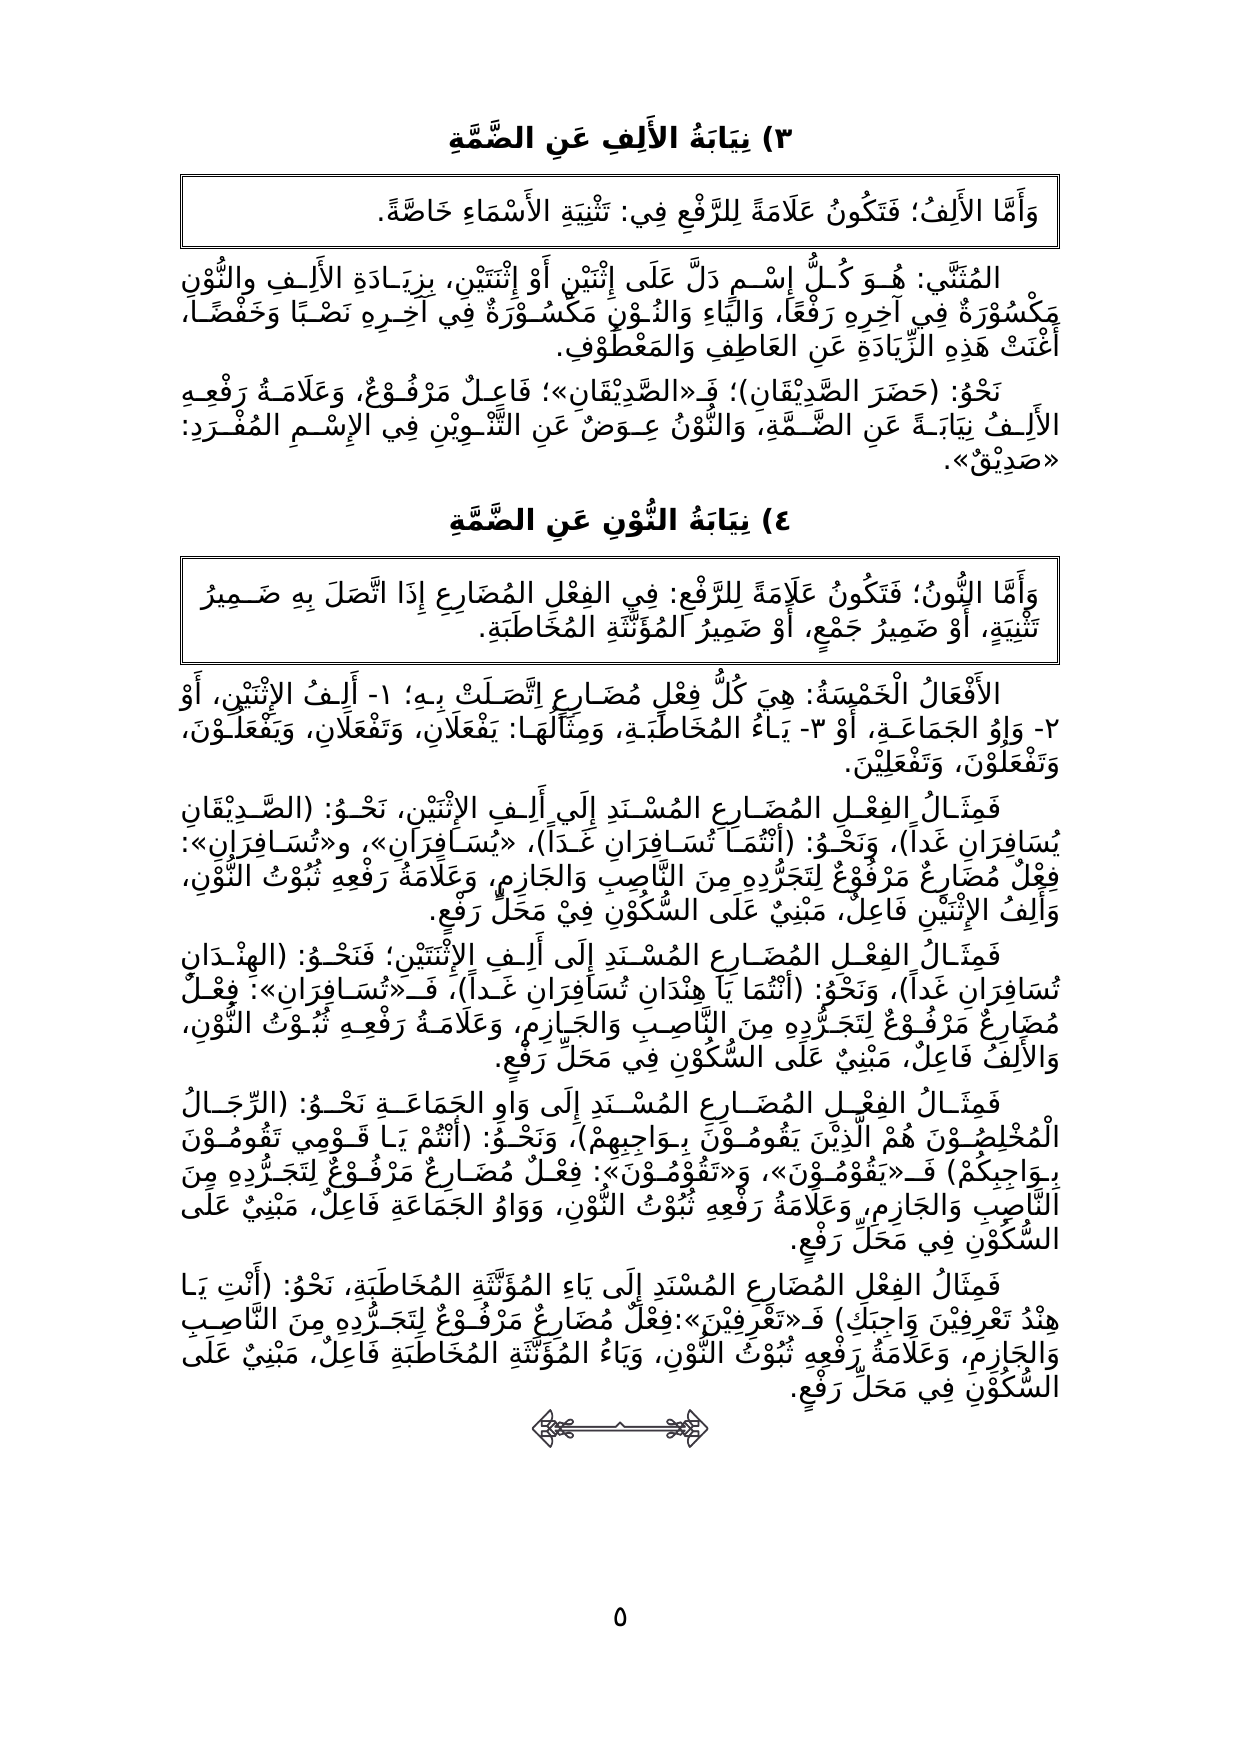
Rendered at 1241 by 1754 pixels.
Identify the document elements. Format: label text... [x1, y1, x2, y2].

text فَمِثَالُ الفِعْلِ المُضَارِعِ المُسْنَدِ إِلَى يَاءِ المُؤَنَّثَةِ المُخَاطَبَةِ، نَحْوُ: (أَنْتِ يَا هِنْدُ تَعْرِفِيْنَ وَاجِبَكِ) فَـ«تَعْرِفِيْنَ»:فِعْلٌ مُضَارِعٌ مَرْفُوْعٌ لِتَجَرُّدِهِ مِنَ النَّاصِبِ وَالجَازِمِ، وَعَلَامَةُ رَفْعِهِ ثُبُوْتُ النُّوْنِ، وَيَاءُ المُؤَنَّثَةِ المُخَاطَبَةِ فَاعِلٌ، مَبْنِيٌ عَلَى السُّكُوْنِ فِي مَحَلِّ رَفْعٍ. [180, 1268, 1060, 1404]
text نَحْوُ: (حَضَرَ الصَّدِيْقَانِ)؛ فَـ«الصَّدِيْقَانِ»؛ فَاعِلٌ مَرْفُوْعٌ، وَعَلَامَةُ رَفْعِهِ الأَلِفُ نِيَابَةً عَنِ الضَّمَّةِ، وَالنُّوْنُ عِوَضٌ عَنِ التَّنْوِيْنِ فِي الإِسْمِ المُفْرَدِ: «صَدِيْقٌ». [180, 375, 1060, 477]
text المُثَنَّي: هُوَ كُلُّ إِسْمٍ دَلَّ عَلَى إِثْنَيْنِ أَوْ إِثْنَتَيْنِ، بِزِيَادَةِ الأَلِفِ والنُّوْنِ مَكْسُوْرَةٌ فِي آخِرِهِ رَفْعًا، وَاليَاءِ وَالنُوْنِ مَكْسُوْرَةٌ فِي آخِرِهِ نَصْبًا وَخَفْضًا، أَغْنَتْ هَذِهِ الزِّيَادَةِ عَنِ العَاطِفِ وَالمَعْطُوْفِ. [180, 261, 1060, 363]
text فَمِثَالُ الفِعْلِ المُضَارِعِ المُسْنَدِ إِلَي أَلِفِ الإِثْنَيْنِ، نَحْوُ: (الصَّدِيْقَانِ يُسَافِرَانِ غَداً)، وَنَحْوُ: (أنْتُمَا تُسَافِرَانِ غَدَاً)، «يُسَافِرَانِ»، و«تُسَافِرَانِ»: فِعْلٌ مُضَارِعٌ مَرْفُوْعٌ لِتَجَرُّدِهِ مِنَ النَّاصِبِ وَالجَازِمِ، وَعَلَامَةُ رَفْعِهِ ثُبُوْتُ النُّوْنِ، وَأَلِفُ الإِثْنَيْنِ فَاعِلٌ، مَبْنِيٌ عَلَى السُّكُوْنِ فِيْ مَحَلِّ رَفْعٍ. [180, 791, 1060, 927]
text وَأَمَّا الأَلِفُ؛ فَتَكُونُ عَلَامَةً لِلرَّفْعِ فِي: تَثْنِيَةِ الأَسْمَاءِ خَاصَّةً. [183, 177, 1057, 246]
text وَأَمَّا النُّونُ؛ فَتَكُونُ عَلَامَةً لِلرَّفْعِ: فِي الفِعْلِ المُضَارِعِ إِذَا اتَّصَلَ بِهِ ضَمِيرُ تَثْنِيَةٍ، أَوْ ضَمِيرُ جَمْعٍ، أَوْ ضَمِيرُ المُؤَنَّثَةِ المُخَاطَبَةِ. [183, 559, 1057, 662]
subtitle ٣) نِيَابَةُ الأَلِفِ عَنِ الضَّمَّةِ [180, 121, 1060, 155]
picture [531, 1409, 709, 1448]
text فَمِثَالُ الفِعْلِ المُضَارِعِ المُسْنَدِ إِلَى وَاوِ الجَمَاعَةِ نَحْوُ: (الرِّجَالُ الْمُخْلِصُوْنَ هُمْ الَّذِيْنَ يَقُومُوْنَ بِوَاجِبِهِمْ)، وَنَحْوُ: (أنْتُمْ يَا قَوْمِي تَقُومُوْنَ بِوَاجِبِكُمْ) فَـ«يَقُوْمُوْنَ»، وَ«تَقُوْمُوْنَ»: فِعْلٌ مُضَارِعٌ مَرْفُوْعٌ لِتَجَرُّدِهِ مِنَ النَّاصِبِ وَالجَازِمِ، وَعَلَامَةُ رَفْعِهِ ثُبُوْتُ النُّوْنِ، وَوَاوُ الجَمَاعَةِ فَاعِلٌ، مَبْنِيٌ عَلَى السُّكُوْنِ فِي مَحَلِّ رَفْعٍ. [180, 1086, 1060, 1256]
subtitle ٤) نِيَابَةُ النُّوْنِ عَنِ الضَّمَّةِ [180, 503, 1060, 537]
text فَمِثَالُ الفِعْلِ المُضَارِعِ المُسْنَدِ إِلَى أَلِفِ الإِثْنَتَيْنِ؛ فَنَحْوُ: (الهِنْدَانِ تُسَافِرَانِ غَداً)، وَنَحْوُ: (أنْتُمَا يَا هِنْدَانِ تُسَافِرَانِ غَداً)، فَـ«تُسَافِرَانِ»: فِعْلٌ مُضَارِعٌ مَرْفُوْعٌ لِتَجَرُّدِهِ مِنَ النَّاصِبِ وَالجَازِمِ، وَعَلَامَةُ رَفْعِهِ ثُبُوْتُ النُّوْنِ، وَالأَلِفُ فَاعِلٌ، مَبْنِيٌ عَلَى السُّكُوْنِ فِي مَحَلِّ رَفْعٍ. [180, 939, 1060, 1074]
text الأَفْعَالُ الْخَمْسَةُ: هِيَ كُلُّ فِعْلٍ مُضَارِعٍ اِتَّصَلَتْ بِهِ؛ ١- أَلِفُ الإِثْنَيْنِ، أَوْ ٢- وَاوُ الجَمَاعَةِ، أَوْ ٣- يَاءُ المُخَاطَبَةِ، وَمِثَالُهَا: يَفْعَلَانِ، وَتَفْعَلَانِ، وَيَفْعَلُوْنَ، وَتَفْعَلُوْنَ، وَتَفْعَلِيْنَ. [180, 677, 1060, 779]
